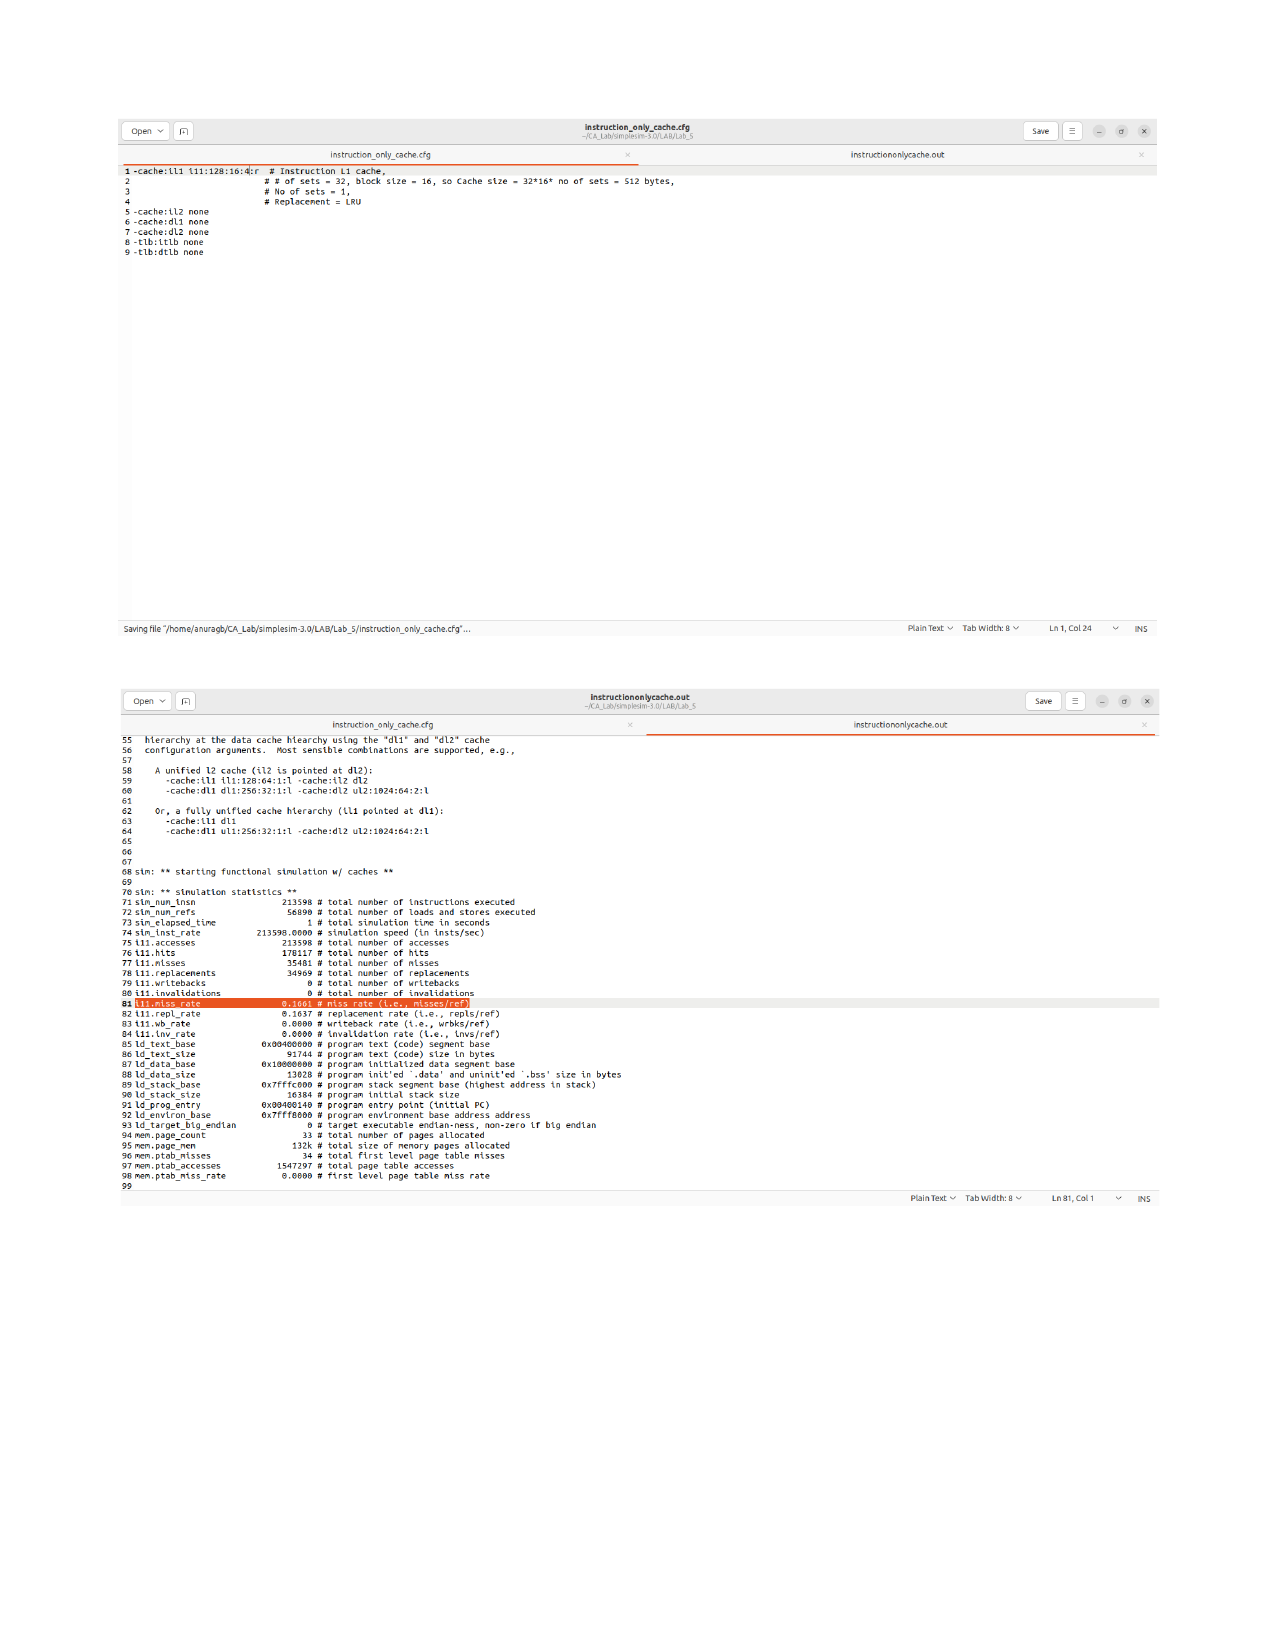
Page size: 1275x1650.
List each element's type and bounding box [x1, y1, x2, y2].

picture [118, 118, 1157, 636]
picture [120, 688, 1160, 1206]
